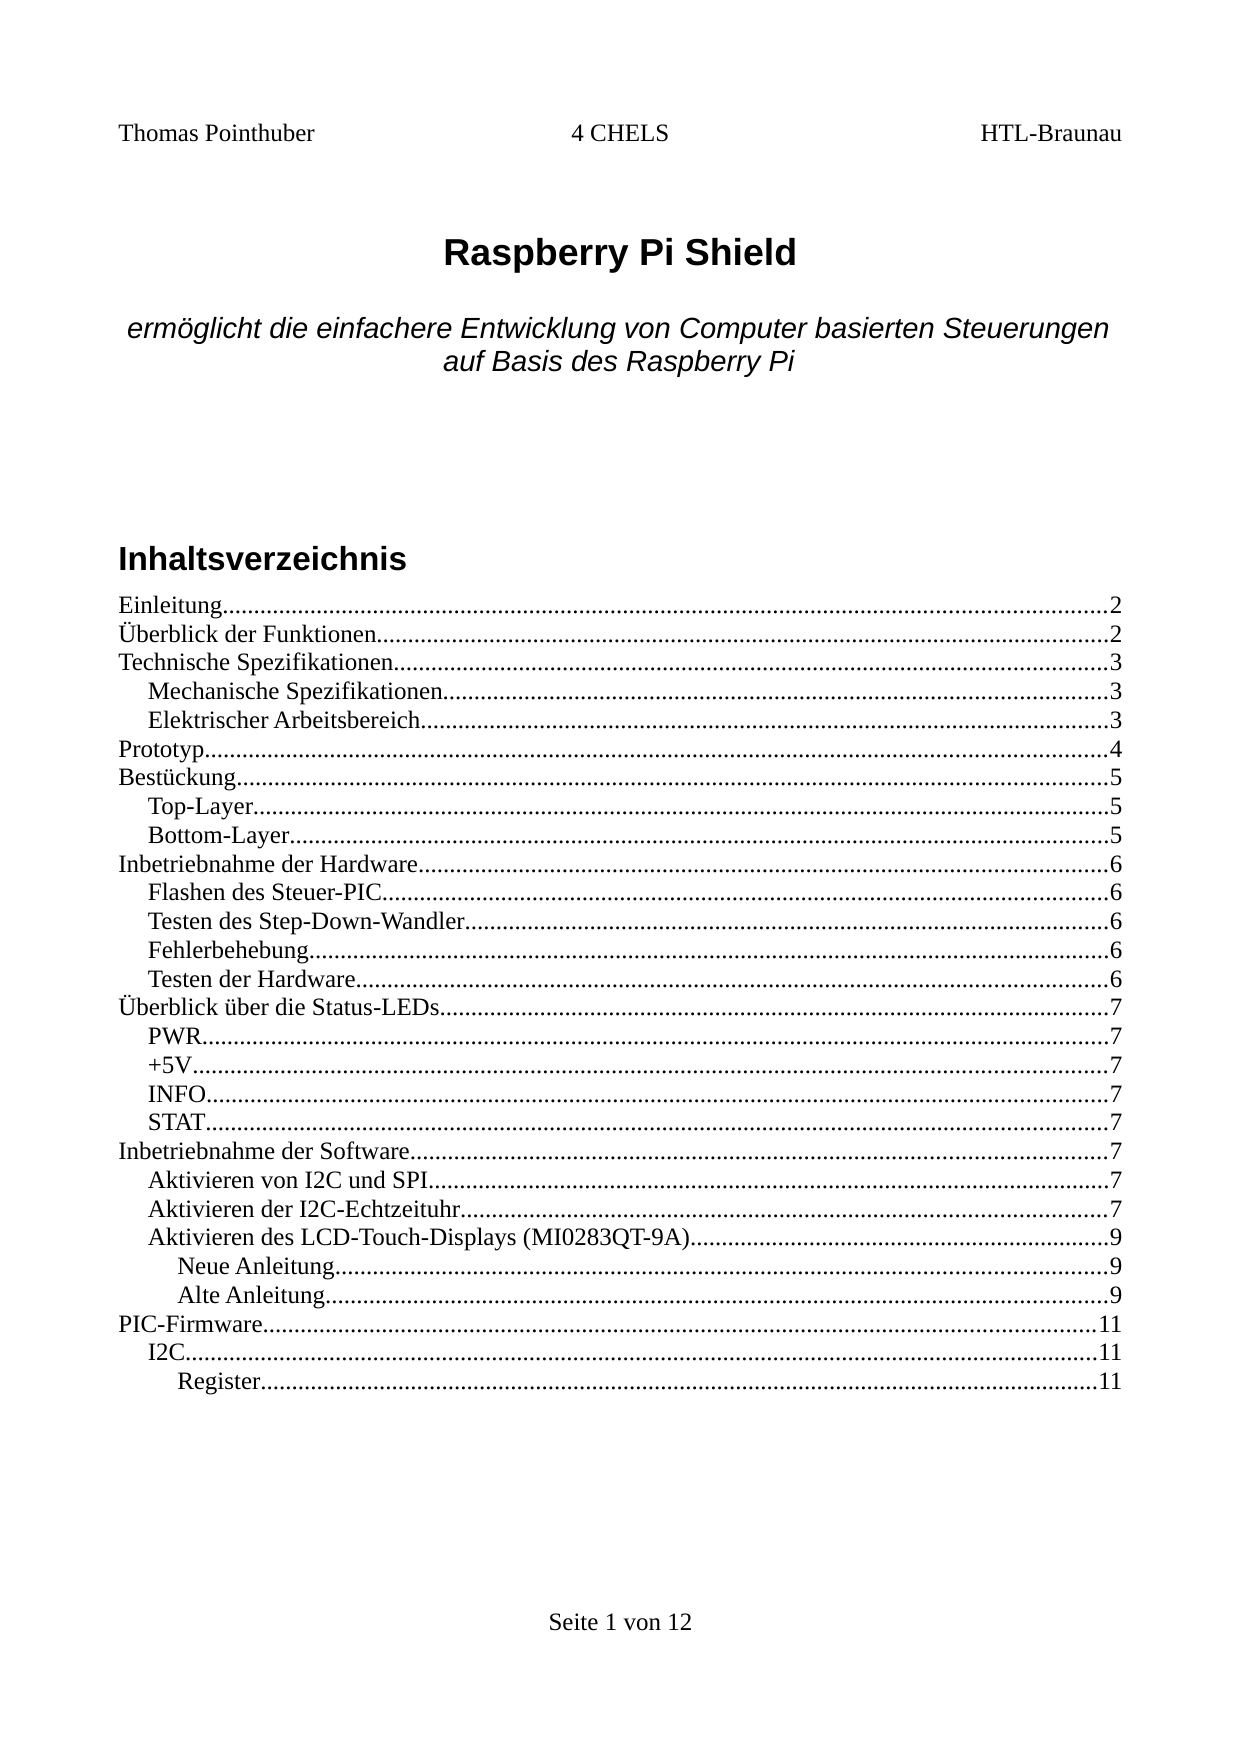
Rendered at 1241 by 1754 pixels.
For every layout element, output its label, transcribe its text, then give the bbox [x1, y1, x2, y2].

text PWR 7 [148, 1021, 1122, 1050]
text Mechanische Spezifikationen 3 [148, 676, 1122, 705]
text Flashen des Steuer-PIC 6 [148, 877, 1122, 906]
text Überblick der Funktionen 2 [118, 619, 1122, 647]
text Prototyp 4 [118, 734, 1122, 762]
text Register 11 [177, 1366, 1122, 1395]
text Top-Layer 5 [148, 791, 1122, 820]
text Überblick über die Status-LEDs 7 [118, 992, 1122, 1021]
text Aktivieren der I2C-Echtzeituhr 7 [148, 1194, 1122, 1222]
text Technische Spezifikationen 3 [118, 647, 1122, 676]
text Neue Anleitung 9 [177, 1251, 1122, 1280]
title Raspberry Pi Shield [118, 230, 1122, 273]
text Aktivieren des LCD-Touch-Displays (MI0283QT-9A) 9 [148, 1222, 1122, 1251]
subtitle Inhaltsverzeichnis [118, 539, 1122, 577]
text STAT 7 [148, 1107, 1122, 1136]
text INFO 7 [148, 1079, 1122, 1107]
text Einleitung 2 [118, 590, 1122, 619]
text Aktivieren von I2C und SPI 7 [148, 1165, 1122, 1194]
subtitle ermöglicht die einfachere Entwicklung von Computer basierten Steuerungen auf Basis des Raspberry Pi [118, 311, 1122, 378]
text Testen der Hardware 6 [148, 964, 1122, 992]
text Inbetriebnahme der Hardware 6 [118, 849, 1122, 877]
text +5V 7 [148, 1050, 1122, 1079]
text Fehlerbehebung 6 [148, 935, 1122, 964]
text Inbetriebnahme der Software 7 [118, 1136, 1122, 1165]
text Alte Anleitung 9 [177, 1280, 1122, 1309]
text PIC-Firmware 11 [118, 1309, 1122, 1337]
text Bottom-Layer 5 [148, 820, 1122, 849]
text Testen des Step-Down-Wandler 6 [148, 906, 1122, 935]
text Elektrischer Arbeitsbereich 3 [148, 705, 1122, 734]
text Bestückung 5 [118, 762, 1122, 791]
text I2C 11 [148, 1337, 1122, 1366]
